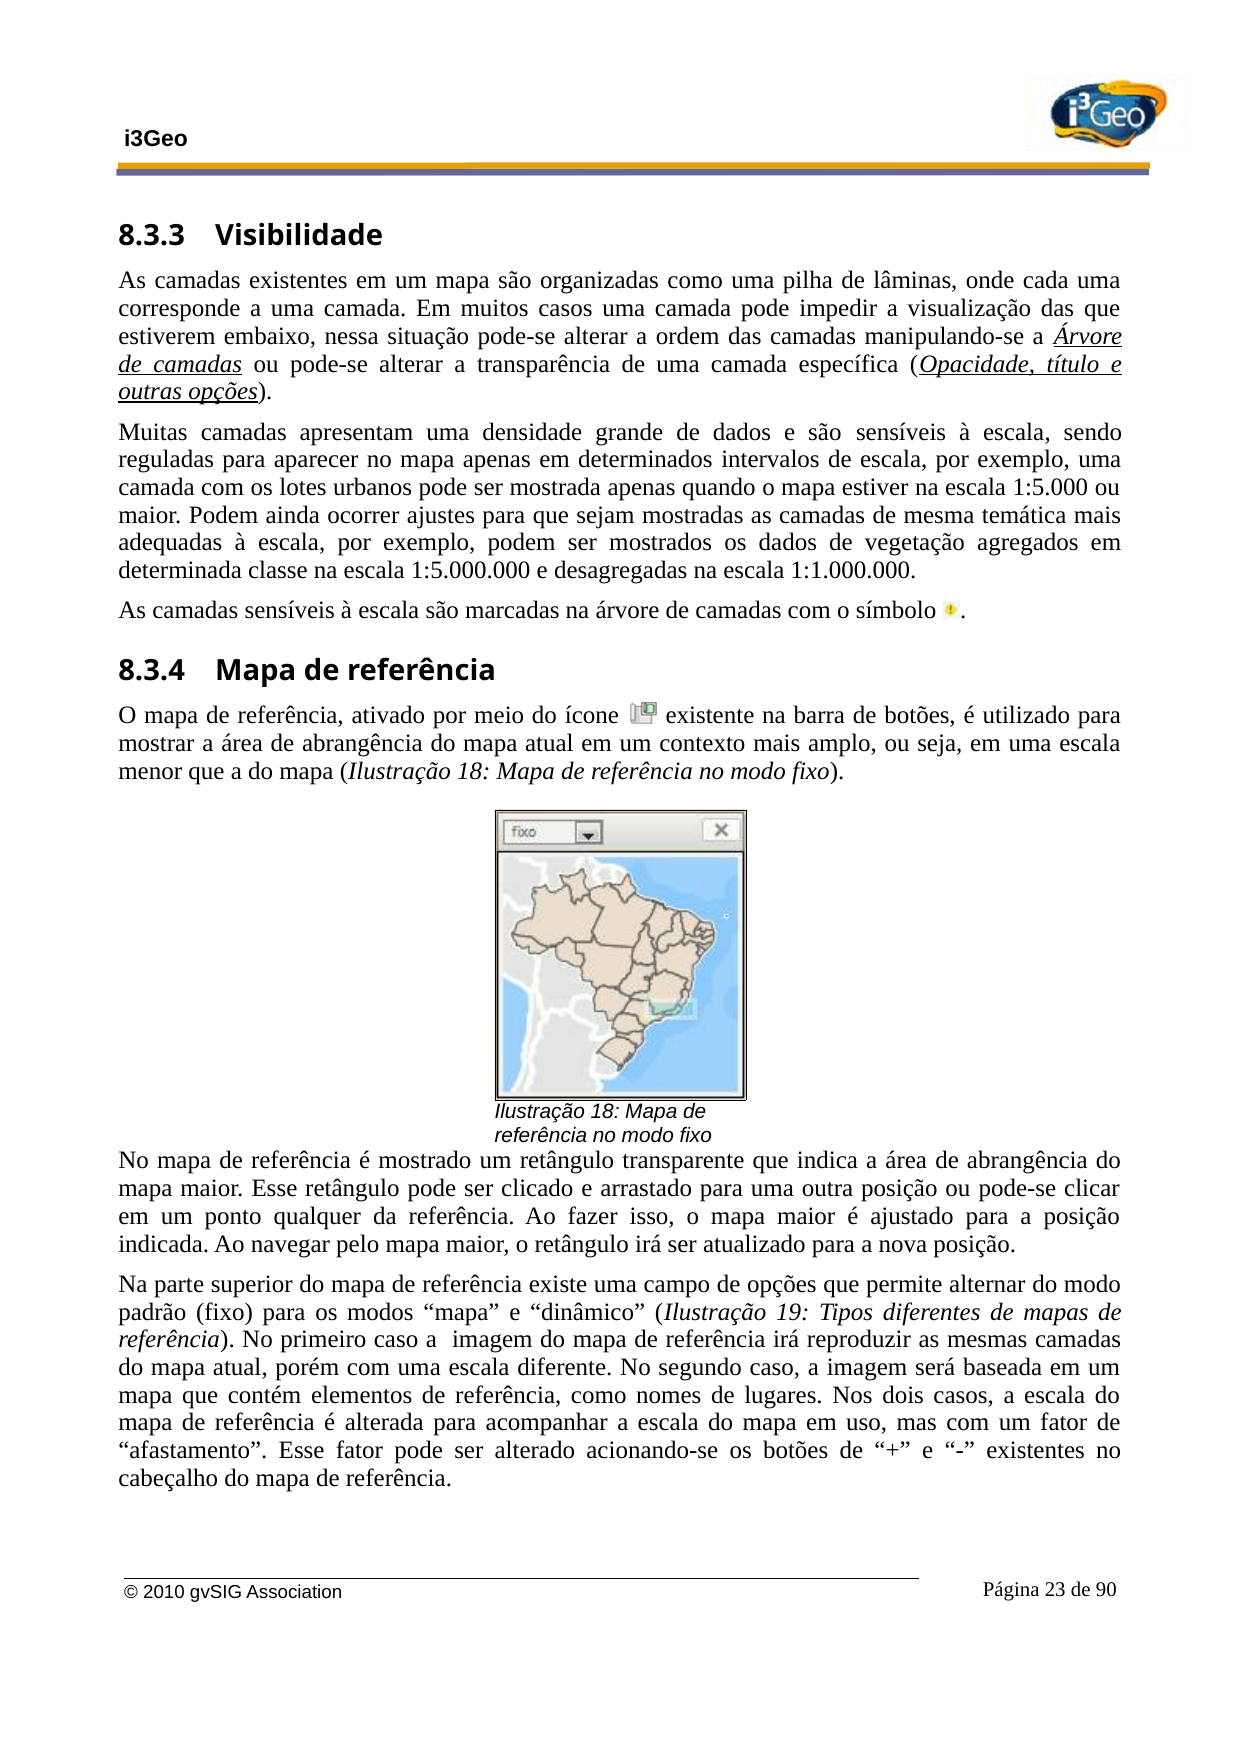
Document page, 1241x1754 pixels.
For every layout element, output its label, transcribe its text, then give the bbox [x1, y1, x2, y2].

text No mapa de referência é mostrado um retângulo transparente que indica a área de abrangência do mapa maior. Esse retângulo pode ser clicado e arrastado para uma outra posição ou pode-se clicar em um ponto qualquer da referência. Ao fazer isso, o mapa maior é ajustado para a posição indicada. Ao navegar pelo mapa maior, o retângulo irá ser atualizado para a nova posição. [118, 797, 1122, 1257]
subtitle Visibilidade [118, 214, 1122, 254]
text As camadas sensíveis à escala são marcadas na árvore de camadas com o símbolo . [118, 596, 1122, 624]
text Na parte superior do mapa de referência existe uma campo de opções que permite alternar do modo padrão (fixo) para os modos “mapa” e “dinâmico” (Ilustração 19: Tipos diferentes de mapas de referência). No primeiro caso a imagem do mapa de referência irá reproduzir as mesmas camadas do mapa atual, porém com uma escala diferente. No segundo caso, a imagem será baseada em um mapa que contém elementos de referência, como nomes de lugares. Nos dois casos, a escala do mapa de referência é alterada para acompanhar a escala do mapa em uso, mas com um fator de “afastamento”. Esse fator pode ser alterado acionando-se os botões de “+” e “-” existentes no cabeçalho do mapa de referência. [118, 1270, 1122, 1492]
picture [496, 811, 746, 1100]
picture [1025, 74, 1191, 151]
picture [942, 601, 960, 619]
subtitle Mapa de referência [118, 649, 1122, 689]
text As camadas existentes em um mapa são organizadas como uma pilha de lâminas, onde cada uma corresponde a uma camada. Em muitos casos uma camada pode impedir a visualização das que estiverem embaixo, nessa situação pode-se alterar a ordem das camadas manipulando-se a Árvore de camadas ou pode-se alterar a transparência de uma camada específica (Opacidade, título e outras opções). [118, 267, 1122, 405]
picture [628, 701, 658, 724]
text Muitas camadas apresentam uma densidade grande de dados e são sensíveis à escala, sendo reguladas para aparecer no mapa apenas em determinados intervalos de escala, por exemplo, uma camada com os lotes urbanos pode ser mostrada apenas quando o mapa estiver na escala 1:5.000 ou maior. Podem ainda ocorrer ajustes para que sejam mostradas as camadas de mesma temática mais adequadas à escala, por exemplo, podem ser mostrados os dados de vegetação agregados em determinada classe na escala 1:5.000.000 e desagregadas na escala 1:1.000.000. [118, 418, 1122, 584]
text Ilustração 18: Mapa de referência no modo fixo [494, 1100, 746, 1147]
text O mapa de referência, ativado por meio do ícone existente na barra de botões, é utilizado para mostrar a área de abrangência do mapa atual em um contexto mais amplo, ou seja, em uma escala menor que a do mapa (Ilustração 18: Mapa de referência no modo fixo). [118, 701, 1122, 784]
